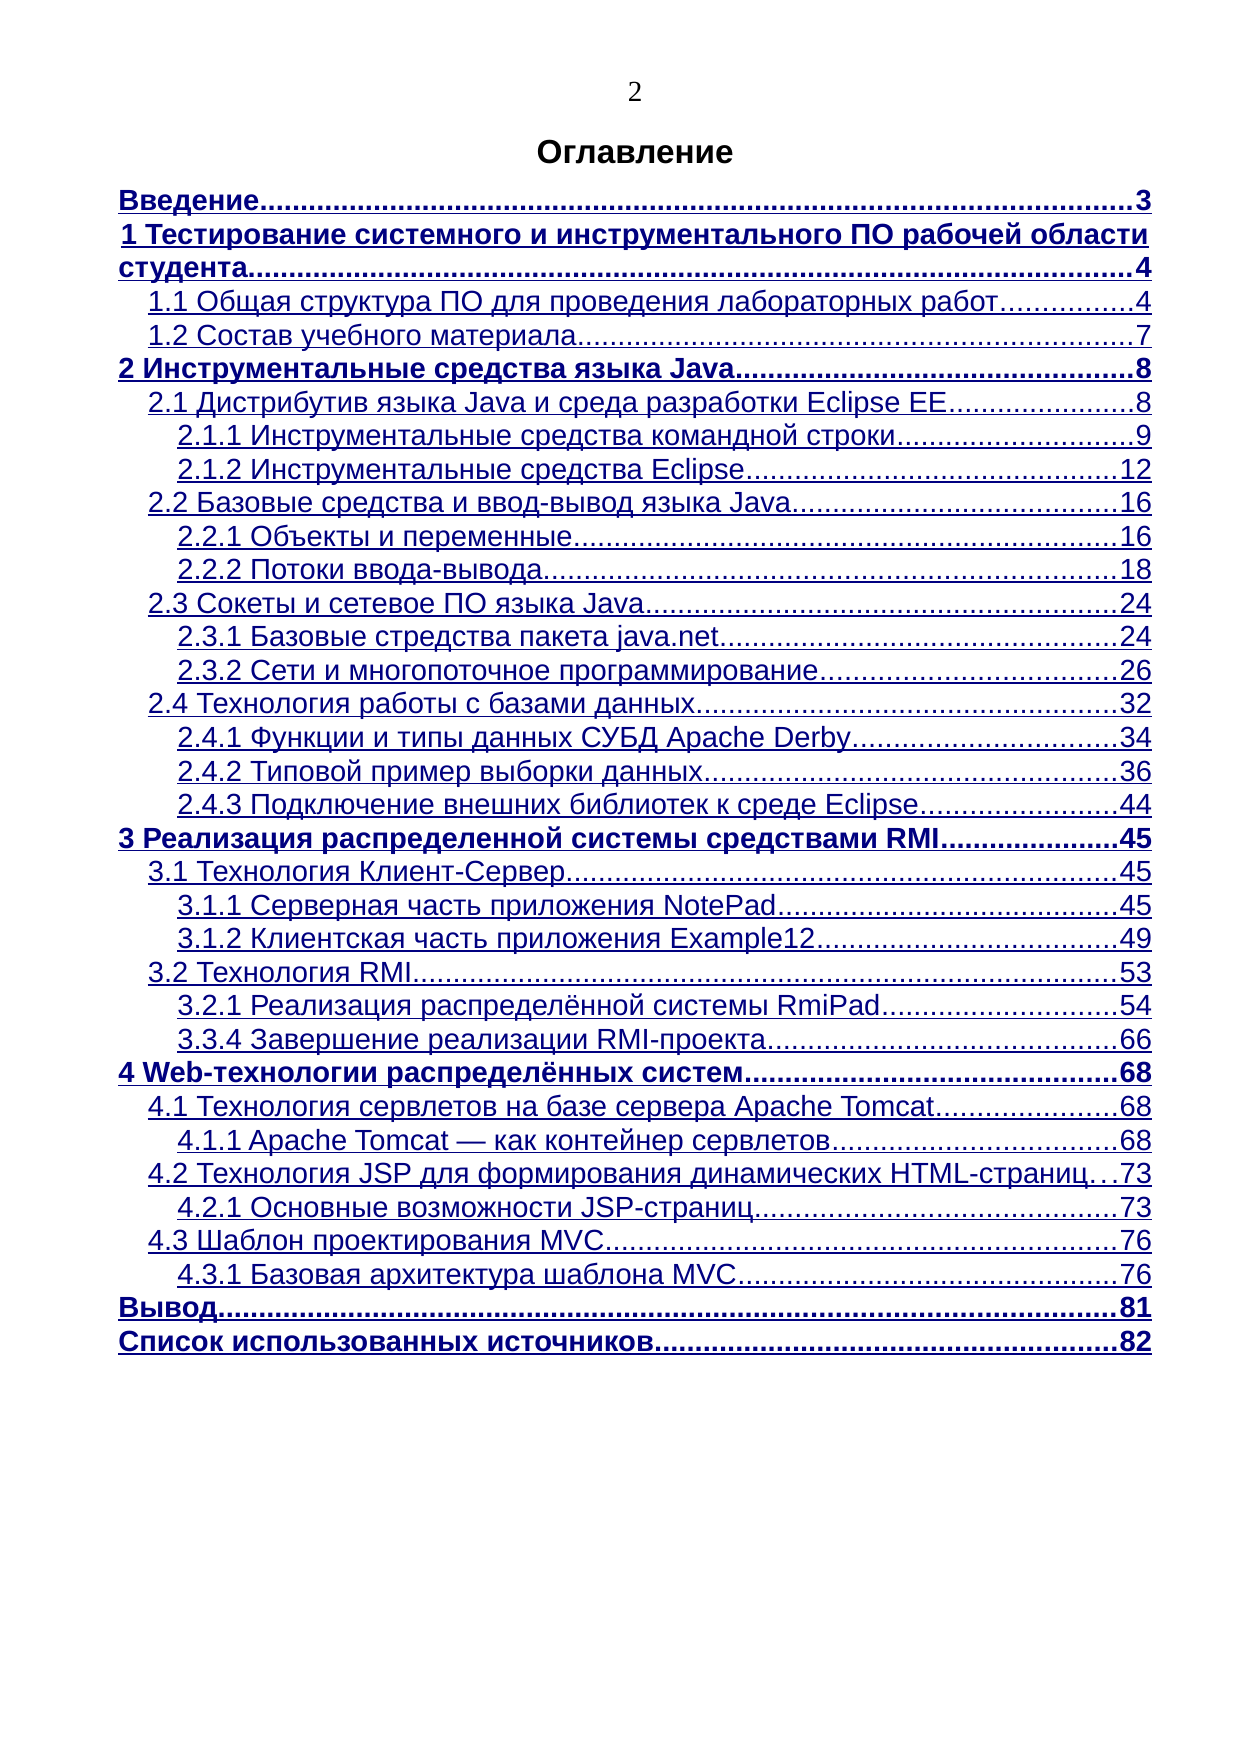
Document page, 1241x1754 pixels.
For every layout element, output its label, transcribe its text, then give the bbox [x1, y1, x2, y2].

text 2.4.3 Подключение внешних библиотек к среде Eclipse 44 [177, 787, 1152, 816]
text 4.2.1 Основные возможности JSP-страниц 73 [177, 1190, 1152, 1219]
text Введение 3 [118, 183, 1152, 213]
text 3.3.4 Завершение реализации RMI-проекта 66 [177, 1022, 1152, 1051]
text 1.2 Состав учебного материала 7 [148, 318, 1152, 347]
text 1.1 Общая структура ПО для проведения лабораторных работ 4 [148, 284, 1152, 313]
text 4.1 Технология сервлетов на базе сервера Apache Tomcat 68 [148, 1089, 1152, 1118]
text 4.3 Шаблон проектирования MVC 76 [148, 1223, 1152, 1252]
text 3.1.1 Серверная часть приложения NotePad 45 [177, 888, 1152, 917]
text 4.1.1 Apache Tomcat — как контейнер сервлетов 68 [177, 1123, 1152, 1152]
text 2.1.1 Инструментальные средства командной строки 9 [177, 418, 1152, 447]
text 2.3.1 Базовые стредства пакета java.net 24 [177, 619, 1152, 649]
text 1 Тестирование системного и инструментального ПО рабочей области студента 4 [118, 217, 1152, 280]
text 3.1 Технология Клиент-Сервер 45 [148, 854, 1152, 883]
text 2.4 Технология работы с базами данных 32 [148, 687, 1152, 716]
text 2.2.1 Объекты и переменные 16 [177, 519, 1152, 548]
text 2.1 Дистрибутив языка Java и среда разработки Eclipse EE 8 [148, 385, 1152, 414]
text Список использованных источников 82 [118, 1324, 1152, 1353]
text 2.3.2 Сети и многопоточное программирование 26 [177, 653, 1152, 682]
text 3.2.1 Реализация распределённой системы RmiPad 54 [177, 988, 1152, 1018]
text 2 Инструментальные средства языка Java 8 [118, 351, 1152, 380]
text 4 Web-технологии распределённых систем 68 [118, 1056, 1152, 1085]
text 2.3 Сокеты и сетевое ПО языка Java 24 [148, 586, 1152, 615]
text 4.3.1 Базовая архитектура шаблона MVC 76 [177, 1257, 1152, 1286]
text 3.1.2 Клиентская часть приложения Example12 49 [177, 921, 1152, 950]
text 2.4.2 Типовой пример выборки данных 36 [177, 754, 1152, 783]
subtitle Оглавление [118, 132, 1152, 171]
text 2.2.2 Потоки ввода-вывода 18 [177, 552, 1152, 581]
text 4.2 Технология JSP для формирования динамических HTML-страниц 73 [148, 1156, 1152, 1185]
text 2.4.1 Функции и типы данных СУБД Apache Derby 34 [177, 720, 1152, 749]
text 3 Реализация распределенной системы средствами RMI 45 [118, 821, 1152, 850]
text 3.2 Технология RMI 53 [148, 955, 1152, 984]
text 2.2 Базовые средства и ввод-вывод языка Java 16 [148, 485, 1152, 514]
text Вывод 81 [118, 1290, 1152, 1319]
text 2.1.2 Инструментальные средства Eclipse 12 [177, 452, 1152, 481]
